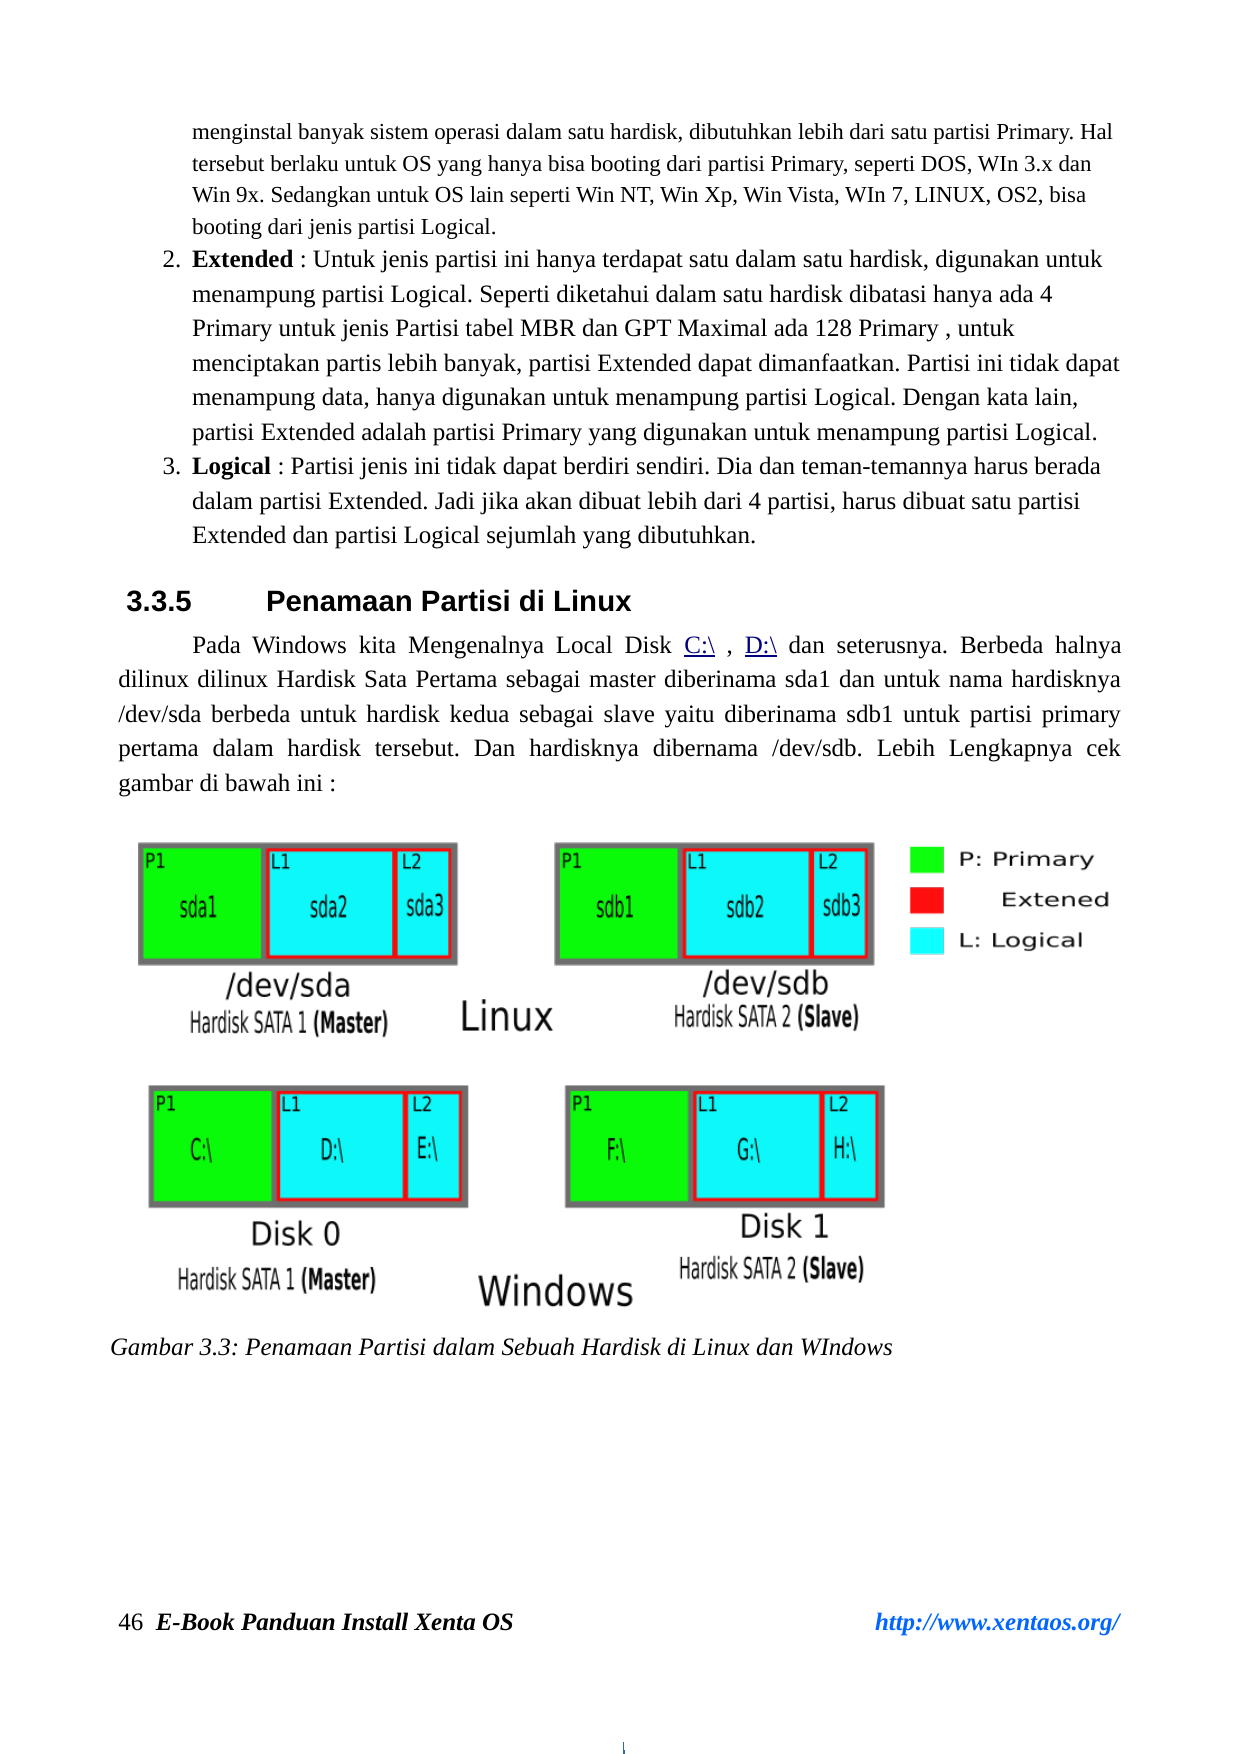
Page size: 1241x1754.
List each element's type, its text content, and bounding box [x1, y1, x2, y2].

list menginstal banyak sistem operasi dalam satu hardisk, dibutuhkan lebih dari satu partisi Primary. Hal tersebut berlaku untuk OS yang hanya bisa booting dari partisi Primary, seperti DOS, WIn 3.x dan Win 9x. Sedangkan untuk OS lain seperti Win NT, Win Xp, Win Vista, WIn 7, LINUX, OS2, bisa booting dari jenis partisi Logical. [162, 118, 1122, 239]
subtitle Penamaan Partisi di Linux [118, 584, 1122, 618]
text Pada Windows kita Mengenalnya Local Disk C:\ , D:\ dan seterusnya. Berbeda halnya dilinux dilinux Hardisk Sata Pertama sebagai master diberinama sda1 dan untuk nama hardisknya /dev/sda berbeda untuk hardisk kedua sebagai slave yaitu diberinama sdb1 untuk partisi primary pertama dalam hardisk tersebut. Dan hardisknya dibernama /dev/sdb. Lebih Lengkapnya cek gambar di bawah ini : [118, 630, 1122, 797]
list Logical : Partisi jenis ini tidak dapat berdiri sendiri. Dia dan teman-temannya harus berada dalam partisi Extended. Jadi jika akan dibuat lebih dari 4 partisi, harus dibuat satu partisi Extended dan partisi Logical sejumlah yang dibutuhkan. [162, 451, 1122, 549]
list Extended : Untuk jenis partisi ini hanya terdapat satu dalam satu hardisk, digunakan untuk menampung partisi Logical. Seperti diketahui dalam satu hardisk dibatasi hanya ada 4 Primary untuk jenis Partisi tabel MBR dan GPT Maximal ada 128 Primary , untuk menciptakan partis lebih banyak, partisi Extended dapat dimanfaatkan. Partisi ini tidak dapat menampung data, hanya digunakan untuk menampung partisi Logical. Dengan kata lain, partisi Extended adalah partisi Primary yang digunakan untuk menampung partisi Logical. [162, 244, 1122, 446]
list Gambar 3.3: Penamaan Partisi dalam Sebuah Hardisk di Linux dan WIndows [110, 829, 1131, 1360]
picture [109, 829, 1114, 1332]
